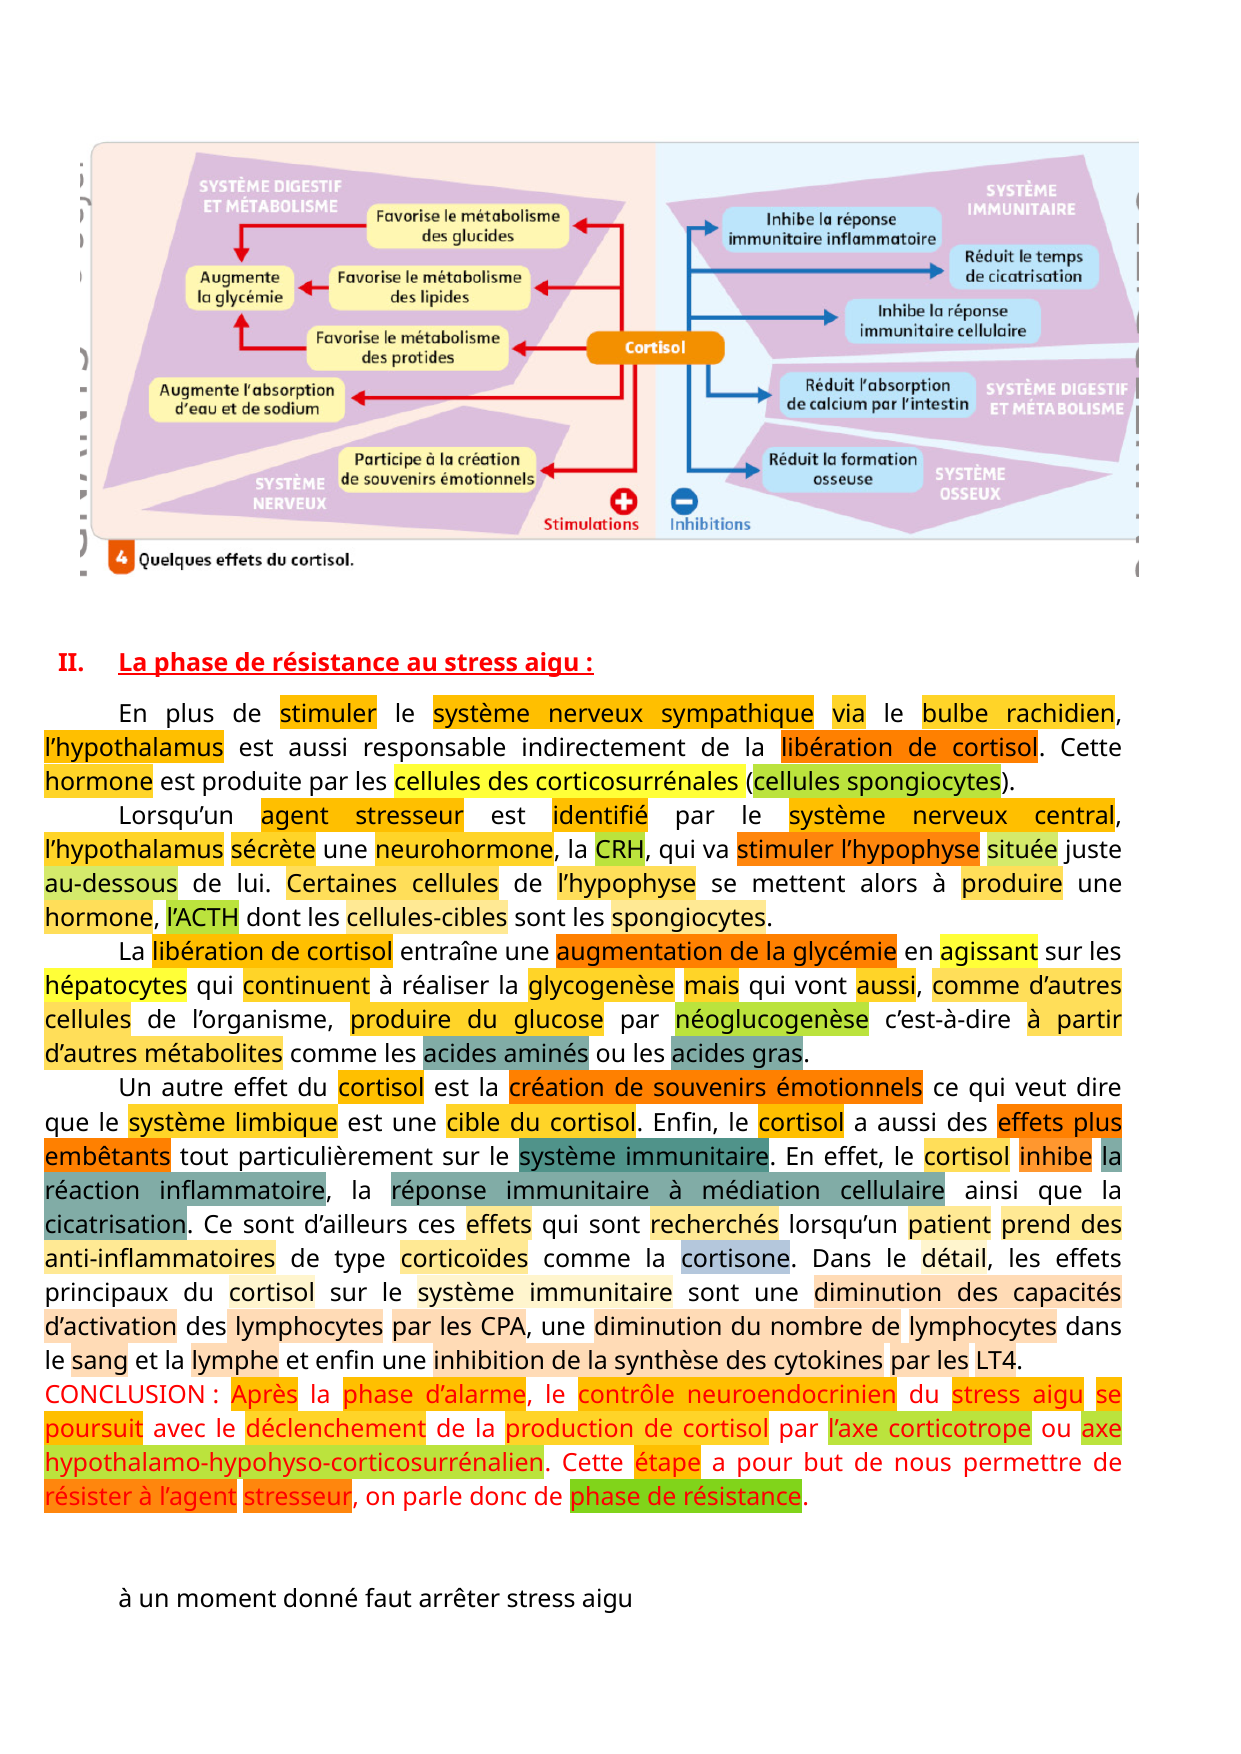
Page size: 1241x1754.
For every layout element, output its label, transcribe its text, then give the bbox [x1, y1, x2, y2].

text En plus de stimuler le système nerveux sympathique via le bulbe rachidien, l’hypothalamus est aussi responsable indirectement de la libération de cortisol. Cette hormone est produite par les cellules des corticosurrénales (cellules spongiocytes). [44, 695, 1122, 798]
picture [80, 130, 1139, 577]
text CONCLUSION : Après la phase d’alarme, le contrôle neuroendocrinien du stress aigu se poursuit avec le déclenchement de la production de cortisol par l’axe corticotrope ou axe hypothalamo-hypohyso-corticosurrénalien. Cette étape a pour but de nous permettre de résister à l’agent stresseur, on parle donc de phase de résistance. [44, 1377, 1122, 1513]
text Un autre effet du cortisol est la création de souvenirs émotionnels ce qui veut dire que le système limbique est une cible du cortisol. Enfin, le cortisol a aussi des effets plus embêtants tout particulièrement sur le système immunitaire. En effet, le cortisol inhibe la réaction inflammatoire, la réponse immunitaire à médiation cellulaire ainsi que la cicatrisation. Ce sont d’ailleurs ces effets qui sont recherchés lorsqu’un patient prend des anti-inflammatoires de type corticoïdes comme la cortisone. Dans le détail, les effets principaux du cortisol sur le système immunitaire sont une diminution des capacités d’activation des lymphocytes par les CPA, une diminution du nombre de lymphocytes dans le sang et la lymphe et enfin une inhibition de la synthèse des cytokines par les LT4. [44, 1070, 1122, 1377]
list La phase de résistance au stress aigu : [58, 645, 1122, 679]
text à un moment donné faut arrêter stress aigu [118, 1581, 1122, 1615]
text La libération de cortisol entraîne une augmentation de la glycémie en agissant sur les hépatocytes qui continuent à réaliser la glycogenèse mais qui vont aussi, comme d’autres cellules de l’organisme, produire du glucose par néoglucogenèse c’est-à-dire à partir d’autres métabolites comme les acides aminés ou les acides gras. [44, 934, 1122, 1070]
text Lorsqu’un agent stresseur est identifié par le système nerveux central, l’hypothalamus sécrète une neurohormone, la CRH, qui va stimuler l’hypophyse située juste au-dessous de lui. Certaines cellules de l’hypophyse se mettent alors à produire une hormone, l’ACTH dont les cellules-cibles sont les spongiocytes. [44, 798, 1122, 934]
